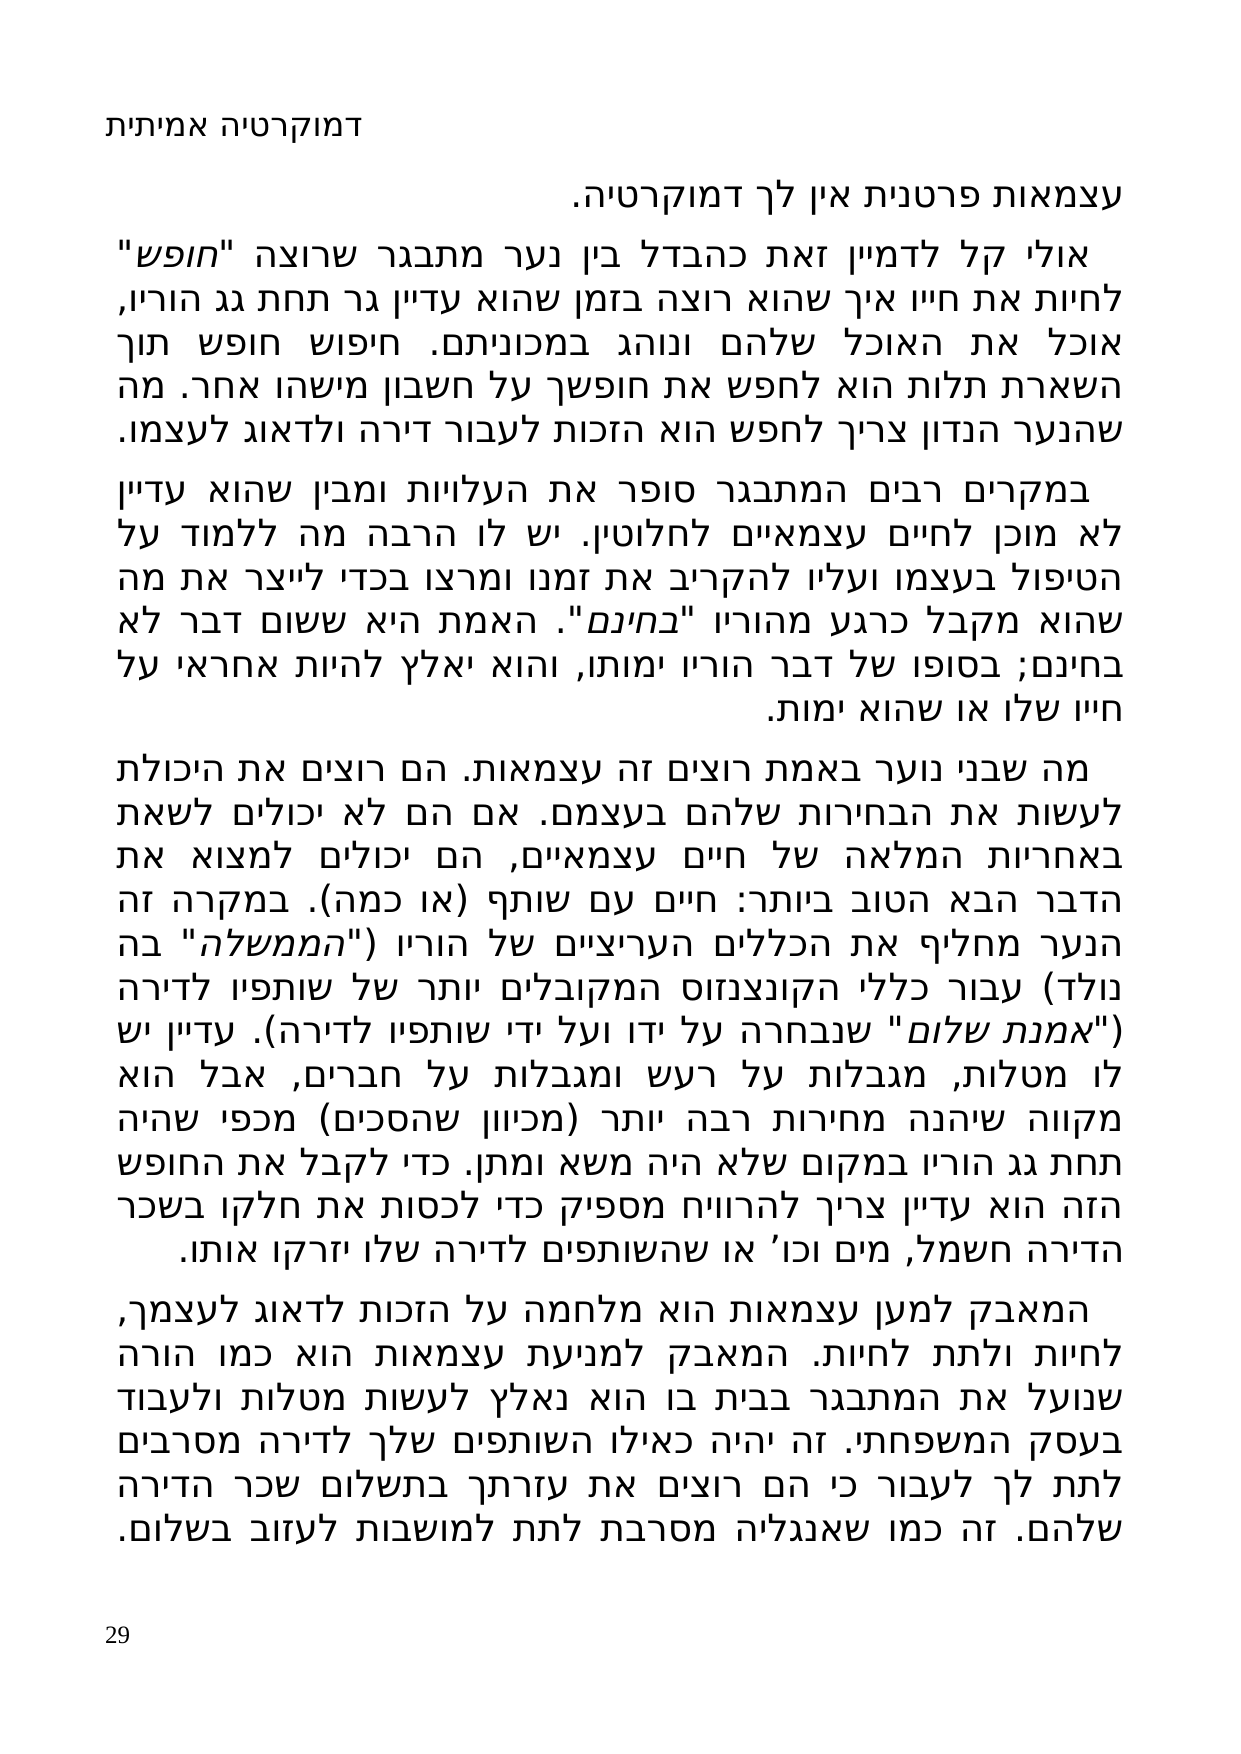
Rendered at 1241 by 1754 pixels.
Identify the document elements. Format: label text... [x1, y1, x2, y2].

text עצמאות פרטנית אין לך דמוקרטיה. [116, 172, 1124, 216]
text אולי קל לדמיין זאת כהבדל בין נער מתבגר שרוצה "חופש" לחיות את חייו איך שהוא רוצה בזמן שהוא עדיין גר תחת גג הוריו, אוכל את האוכל שלהם ונוהג במכוניתם. חיפוש חופש תוך השארת תלות הוא לחפש את חופשך על חשבון מישהו אחר. מה שהנער הנדון צריך לחפש הוא הזכות לעבור דירה ולדאוג לעצמו. [116, 232, 1124, 451]
text המאבק למען עצמאות הוא מלחמה על הזכות לדאוג לעצמך, לחיות ולתת לחיות. המאבק למניעת עצמאות הוא כמו הורה שנועל את המתבגר בבית בו הוא נאלץ לעשות מטלות ולעבוד בעסק המשפחתי. זה יהיה כאילו השותפים שלך לדירה מסרבים לתת לך לעבור כי הם רוצים את עזרתך בתשלום שכר הדירה שלהם. זה כמו שאנגליה מסרבת לתת למושבות לעזוב בשלום. [116, 1287, 1124, 1550]
text במקרים רבים המתבגר סופר את העלויות ומבין שהוא עדיין לא מוכן לחיים עצמאיים לחלוטין. יש לו הרבה מה ללמוד על הטיפול בעצמו ועליו להקריב את זמנו ומרצו בכדי לייצר את מה שהוא מקבל כרגע מהוריו "בחינם". האמת היא ששום דבר לא בחינם; בסופו של דבר הוריו ימותו, והוא יאלץ להיות אחראי על חייו שלו או שהוא ימות. [116, 467, 1124, 730]
text מה שבני נוער באמת רוצים זה עצמאות. הם רוצים את היכולת לעשות את הבחירות שלהם בעצמם. אם הם לא יכולים לשאת באחריות המלאה של חיים עצמאיים, הם יכולים למצוא את הדבר הבא הטוב ביותר: חיים עם שותף (או כמה). במקרה זה הנער מחליף את הכללים העריציים של הוריו ("הממשלה" בה נולד) עבור כללי הקונצנזוס המקובלים יותר של שותפיו לדירה ("אמנת שלום" שנבחרה על ידו ועל ידי שותפיו לדירה). עדיין יש לו מטלות, מגבלות על רעש ומגבלות על חברים, אבל הוא מקווה שיהנה מחירות רבה יותר (מכיוון שהסכים) מכפי שהיה תחת גג הוריו במקום שלא היה משא ומתן. כדי לקבל את החופש הזה הוא עדיין צריך להרוויח מספיק כדי לכסות את חלקו בשכר הדירה חשמל, מים וכו’ או שהשותפים לדירה שלו יזרקו אותו. [116, 746, 1124, 1271]
